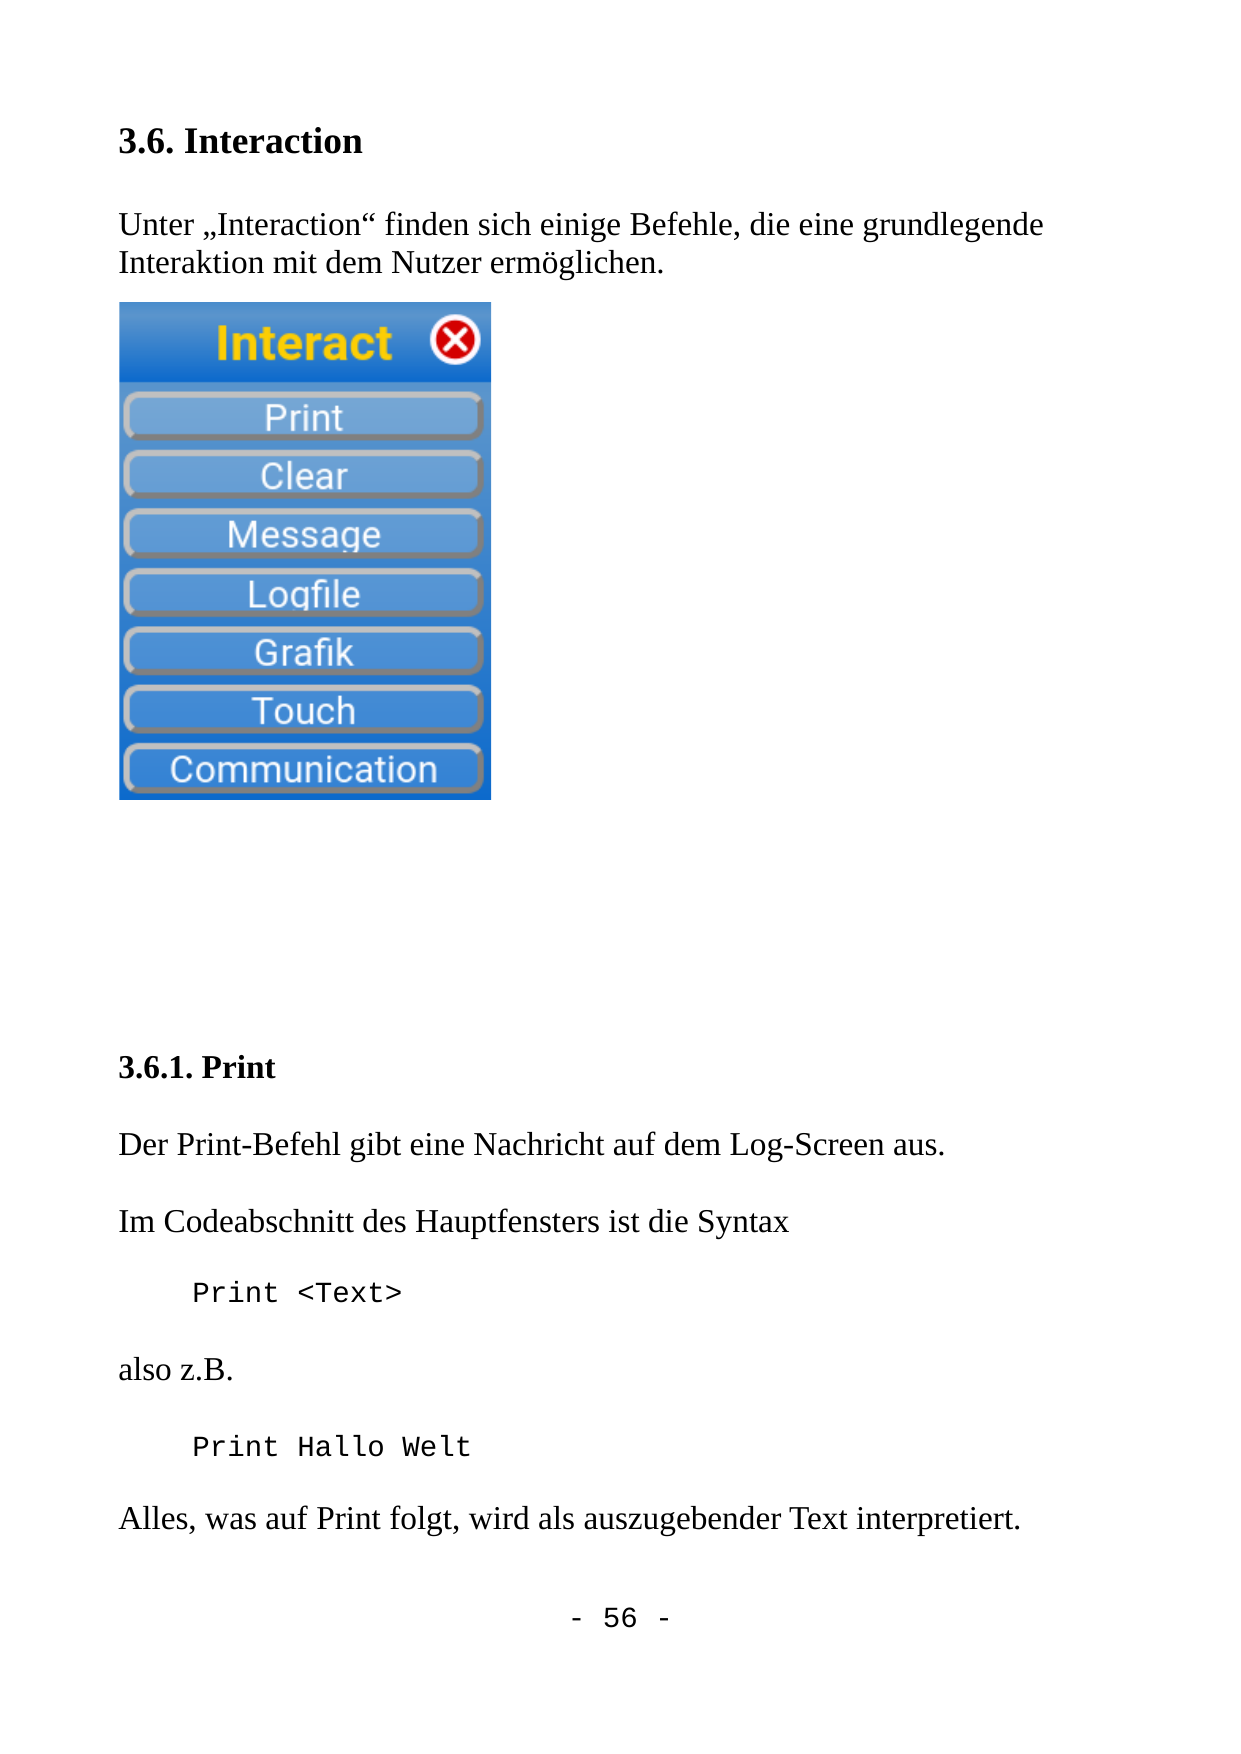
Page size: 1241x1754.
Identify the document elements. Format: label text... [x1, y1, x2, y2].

text Print Hallo Welt [118, 1426, 1122, 1466]
text Der Print-Befehl gibt eine Nachricht auf dem Log-Screen aus. [118, 1124, 1122, 1163]
text Unter „Interaction“ finden sich einige Befehle, die eine grundlegende Interaktion mit dem Nutzer ermöglichen. [118, 204, 1122, 281]
text Print <Text> [118, 1278, 1122, 1311]
text 3.6.1. Print [118, 1048, 1122, 1086]
text Im Codeabschnitt des Hauptfensters ist die Syntax [118, 1201, 1122, 1239]
text also z.B. [118, 1349, 1122, 1387]
text Alles, was auf Print folgt, wird als auszugebender Text interpretiert. [118, 1499, 1122, 1537]
picture [119, 302, 492, 800]
text 3.6. Interaction [118, 118, 1122, 161]
